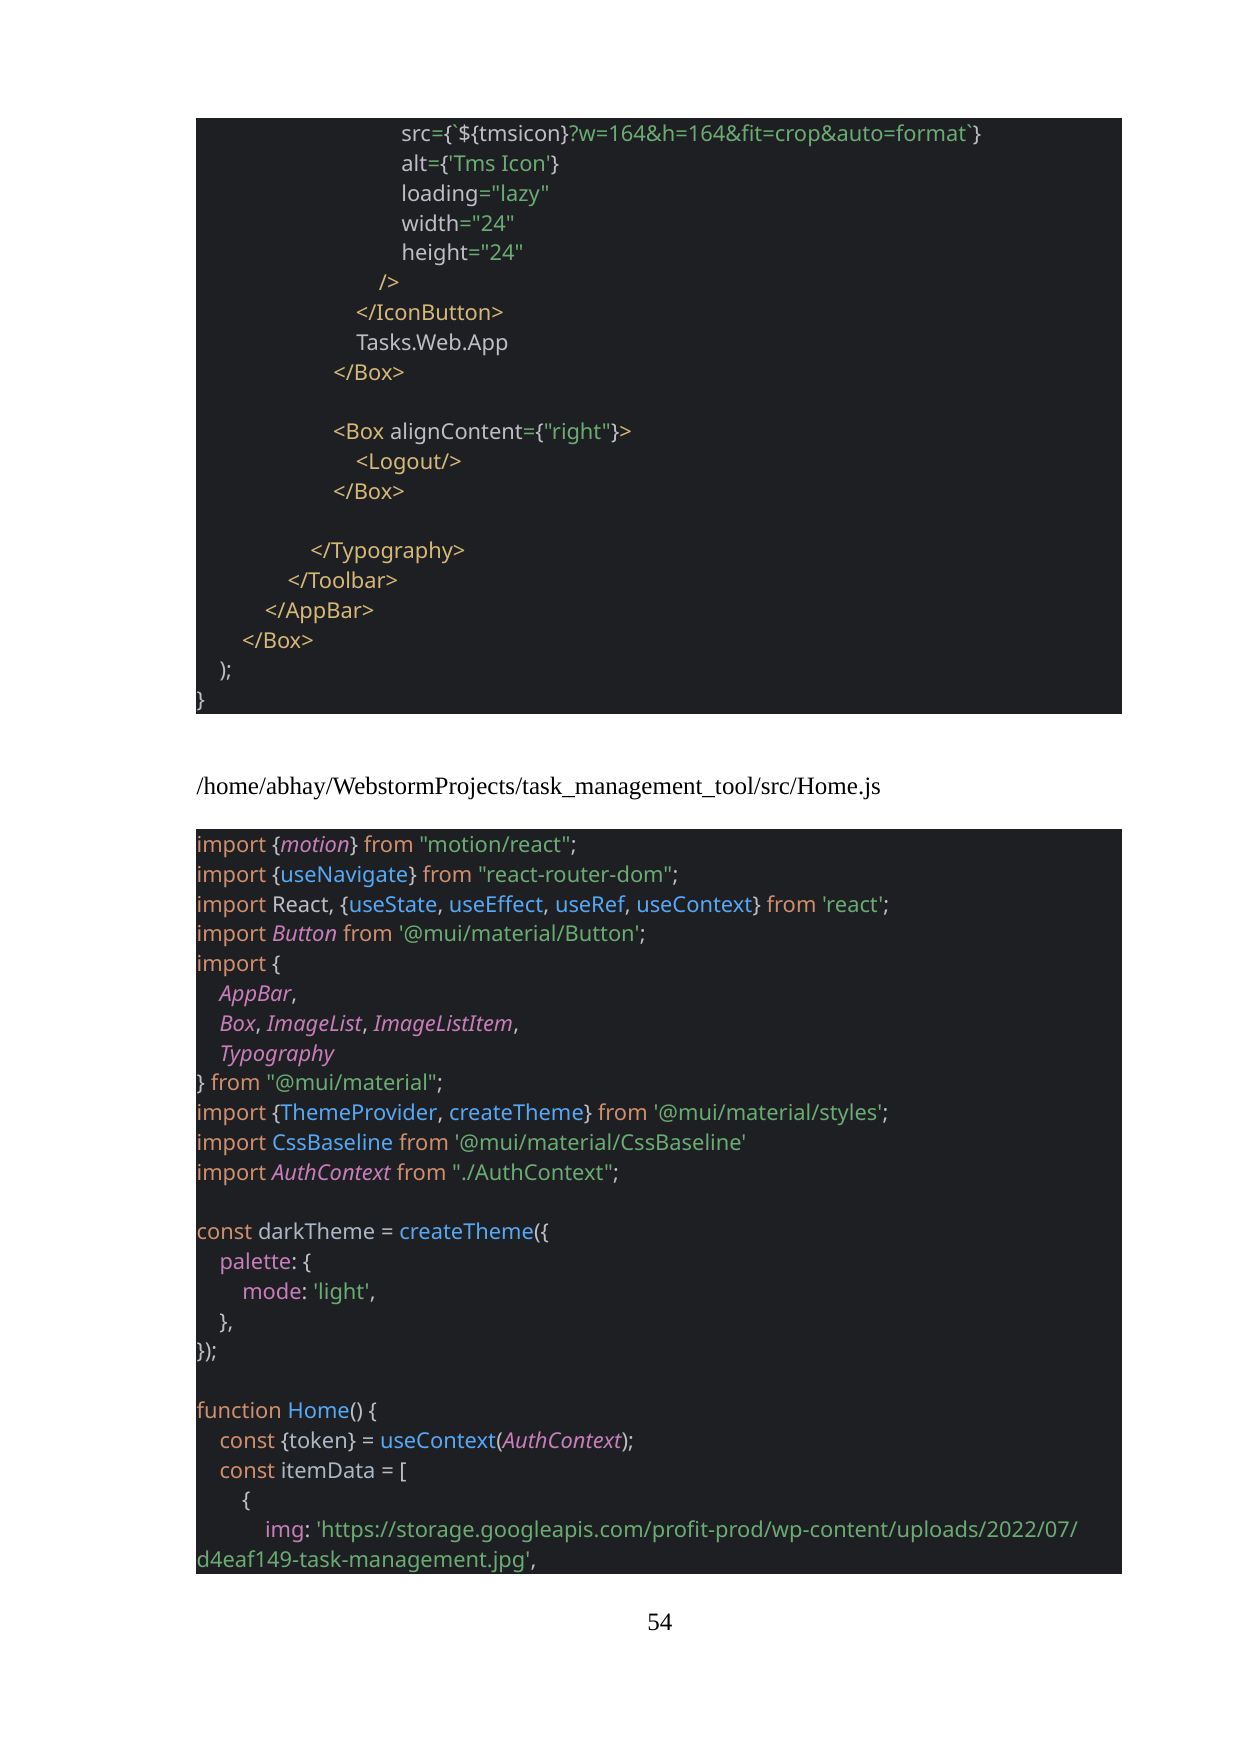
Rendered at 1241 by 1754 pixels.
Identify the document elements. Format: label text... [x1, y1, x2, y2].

text /home/abhay/WebstormProjects/task_management_tool/src/Home.js [196, 771, 1122, 800]
text import {motion} from "motion/react"; import {useNavigate} from "react-router-dom"; import React, {useState, useEffect, useRef, useContext} from 'react'; import Button from '@mui/material/Button'; import { AppBar, Box, ImageList, ImageListItem, Typography } from "@mui/material"; import {ThemeProvider, createTheme} from '@mui/material/styles'; import CssBaseline from '@mui/material/CssBaseline' import AuthContext from "./AuthContext"; const darkTheme = createTheme({ palette: { mode: 'light', }, }); function Home() { const {token} = useContext(AuthContext); const itemData = [ { img: 'https://storage.googleapis.com/profit-prod/wp-content/uploads/2022/07/d4eaf149-task-management.jpg', [196, 829, 1122, 1574]
text src={`${tmsicon}?w=164&h=164&fit=crop&auto=format`} alt={'Tms Icon'} loading="lazy" width="24" height="24" /> </IconButton> Tasks.Web.App </Box> <Box alignContent={"right"}> <Logout/> </Box> </Typography> </Toolbar> </AppBar> </Box> ); } [196, 118, 1122, 714]
